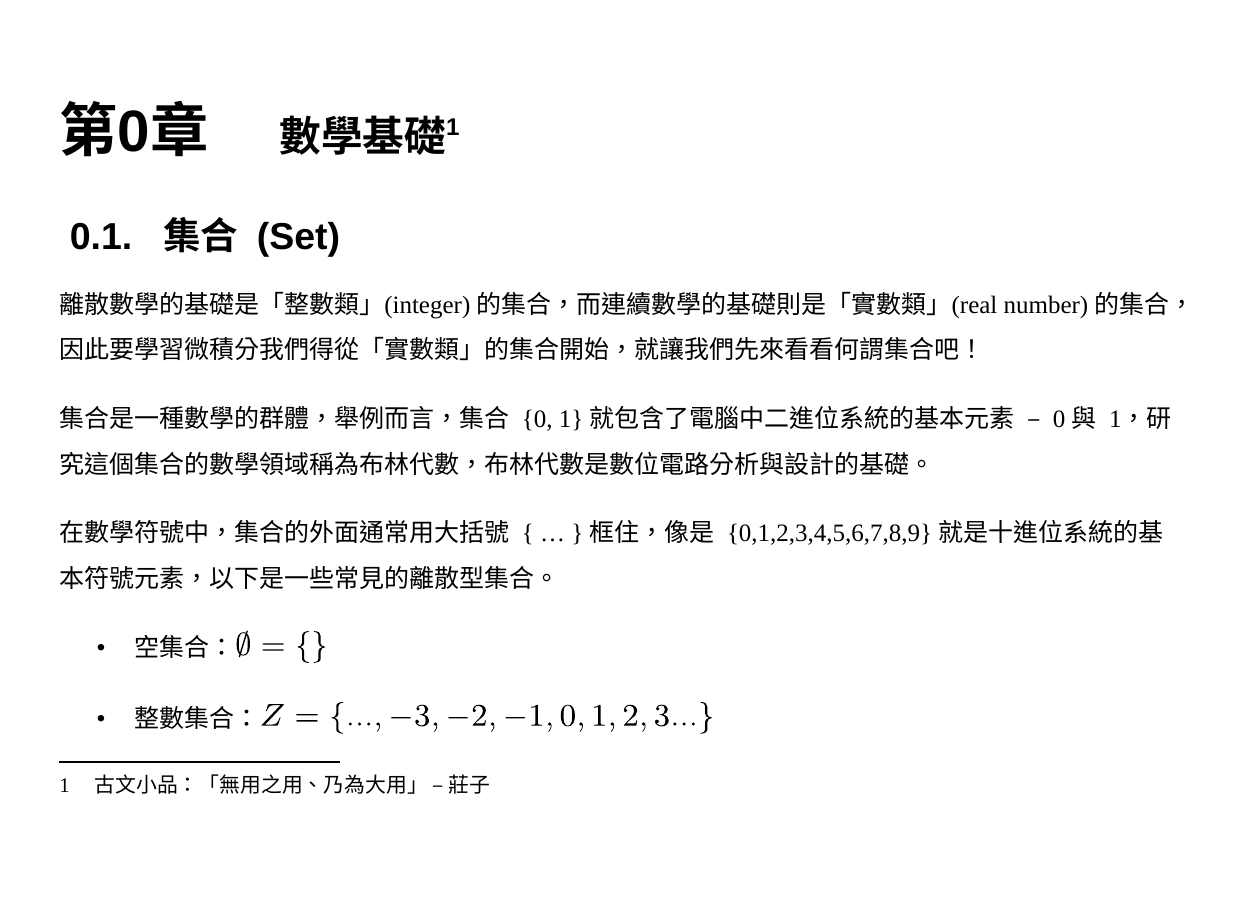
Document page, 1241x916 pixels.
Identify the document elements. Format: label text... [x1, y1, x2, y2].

list 整數集合： [97, 698, 1181, 736]
subtitle 數學基礎 [59, 84, 1181, 168]
subtitle 集合 (Set) [59, 206, 1181, 260]
text 在數學符號中，集合的外面通常用大括號 { … } 框住，像是 {0,1,2,3,4,5,6,7,8,9} 就是十進位系統的基本符號元素，以下是一些常見的離散型集合。 [59, 513, 1181, 594]
text 離散數學的基礎是「整數類」(integer) 的集合，而連續數學的基礎則是「實數類」(real number) 的集合，因此要學習微積分我們得從「實數類」的集合開始，就讓我們先來看看何謂集合吧！ [59, 284, 1181, 366]
text 古文小品：「無用之用、乃為大用」 – 莊子 [59, 768, 1181, 798]
text 集合是一種數學的群體，舉例而言，集合 {0, 1} 就包含了電腦中二進位系統的基本元素 – 0 與 1，研究這個集合的數學領域稱為布林代數，布林代數是數位電路分析與設計的基礎。 [59, 399, 1181, 480]
list 空集合： [97, 627, 1181, 665]
